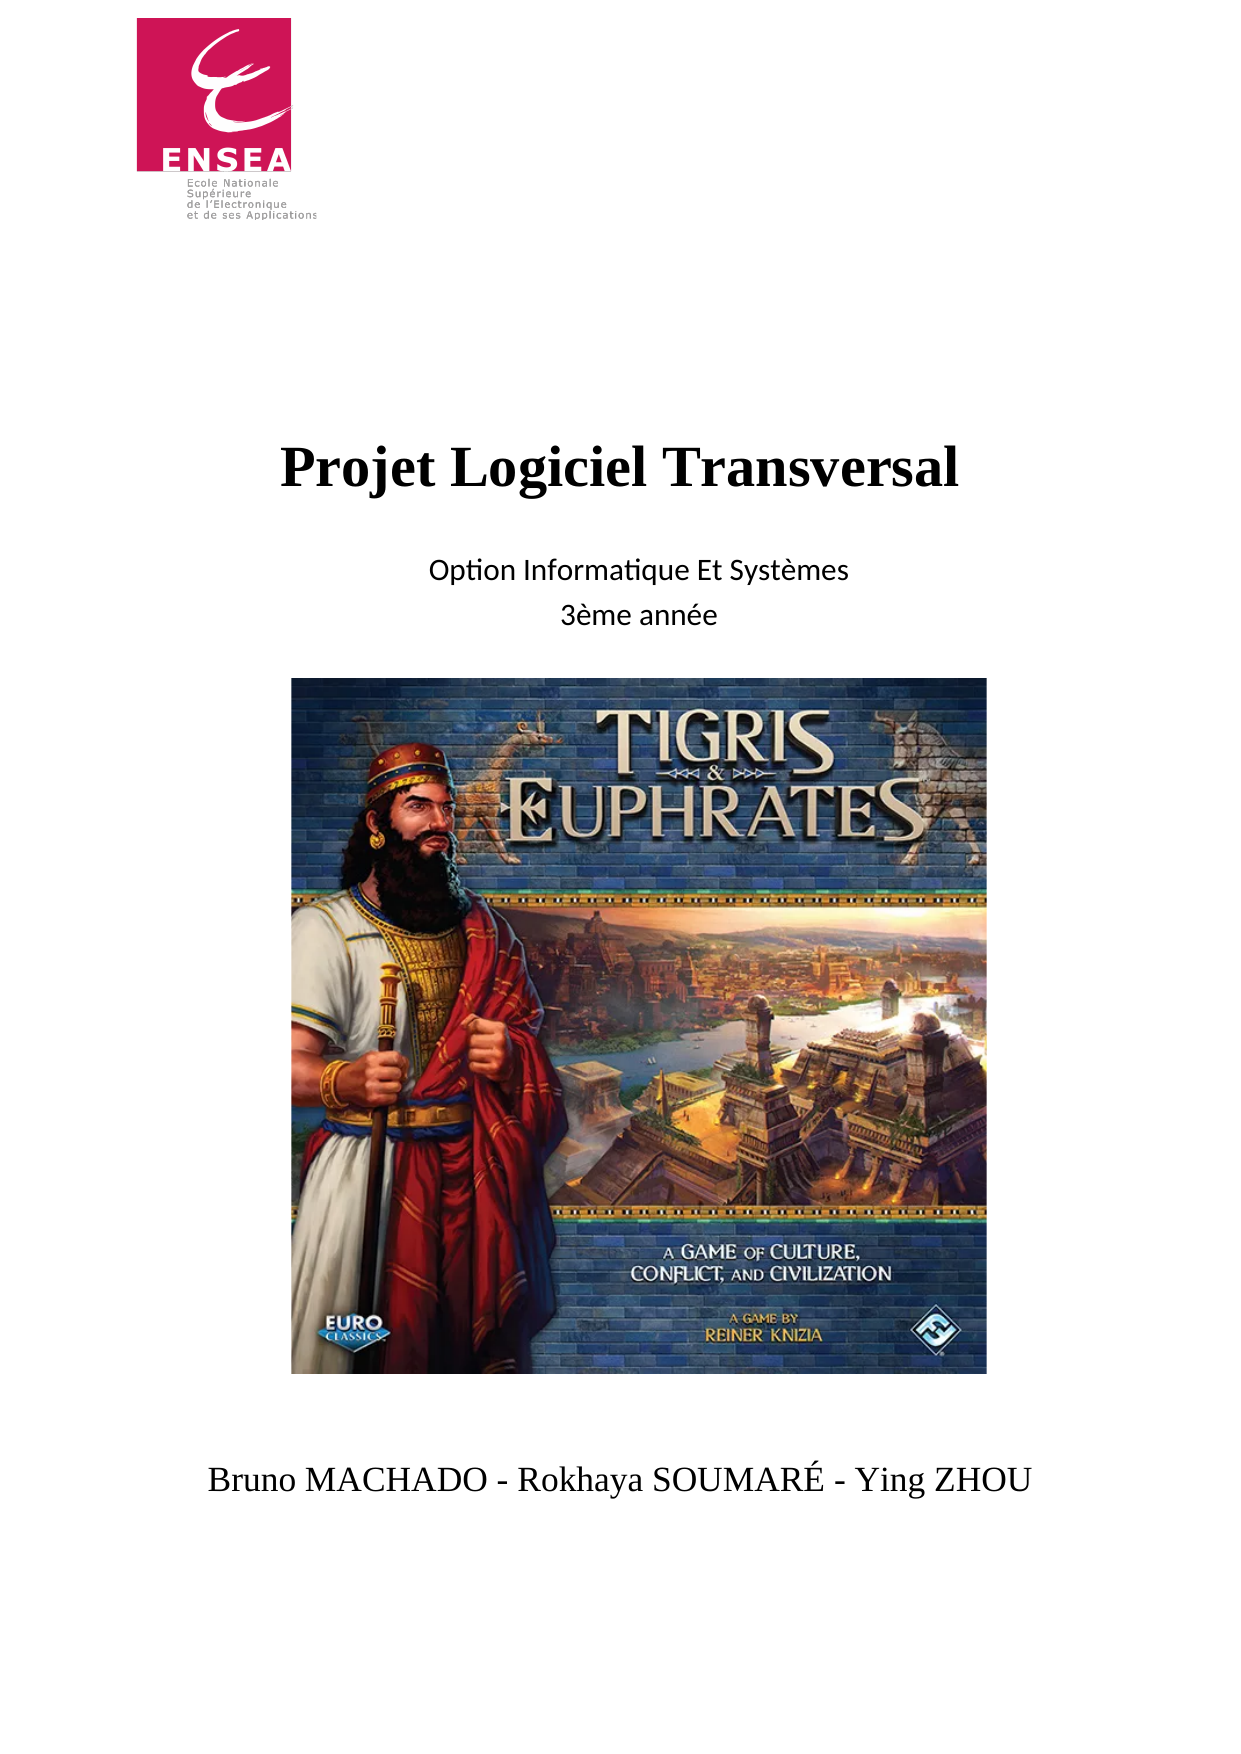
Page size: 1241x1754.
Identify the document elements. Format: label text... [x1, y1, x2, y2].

picture [136, 18, 317, 220]
subtitle Bruno MACHADO - Rokhaya SOUMARÉ - Ying ZHOU [118, 1459, 1122, 1499]
picture [291, 678, 987, 1374]
text 3ème année [156, 595, 1122, 633]
text Option Informatique Et Systèmes [156, 550, 1122, 588]
title Projet Logiciel Transversal [118, 432, 1122, 499]
